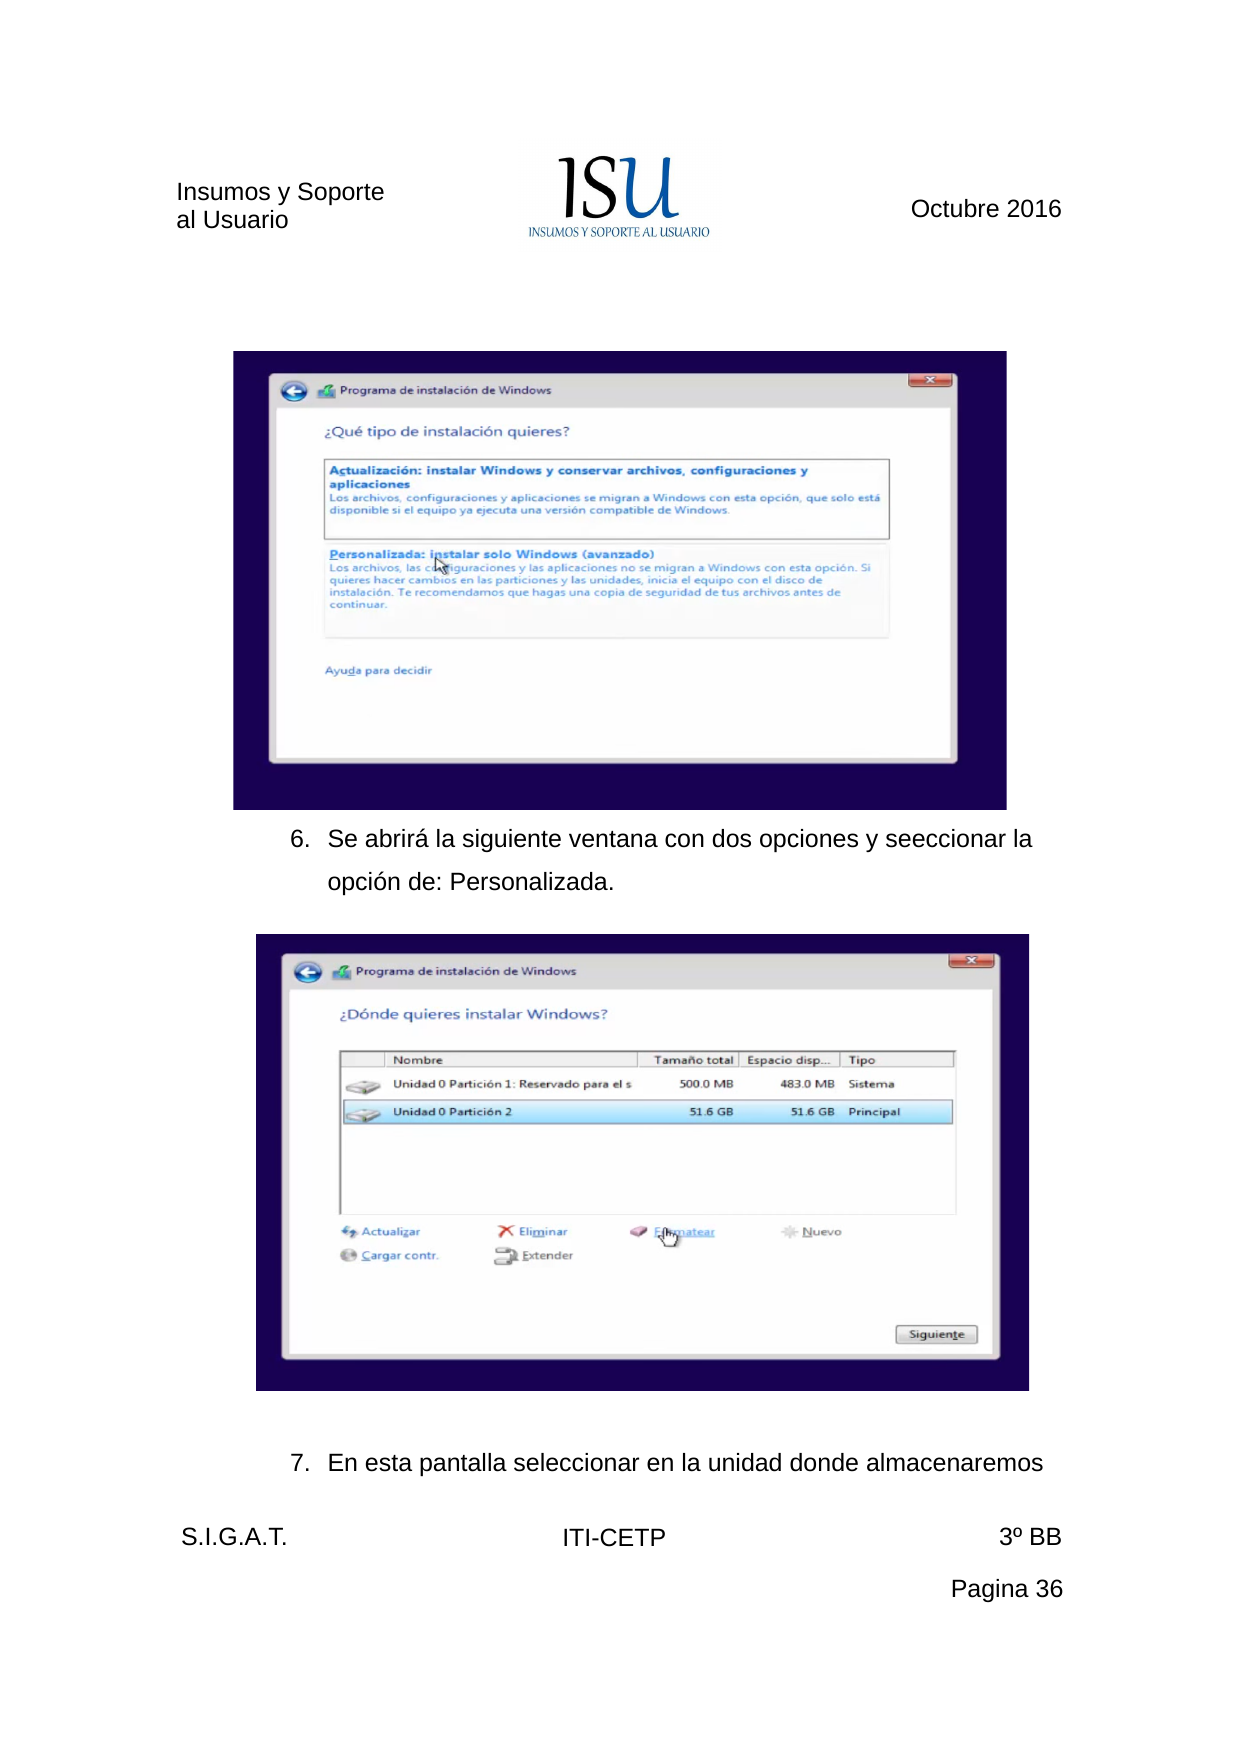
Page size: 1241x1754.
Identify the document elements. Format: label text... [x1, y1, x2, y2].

list [290, 260, 1063, 332]
list En esta pantalla seleccionar en la unidad donde almacenaremos [290, 1448, 1063, 1477]
picture [517, 138, 723, 252]
list Se abrirá la siguiente ventana con dos opciones y seeccionar la opción de: Personalizada. [290, 346, 1063, 896]
